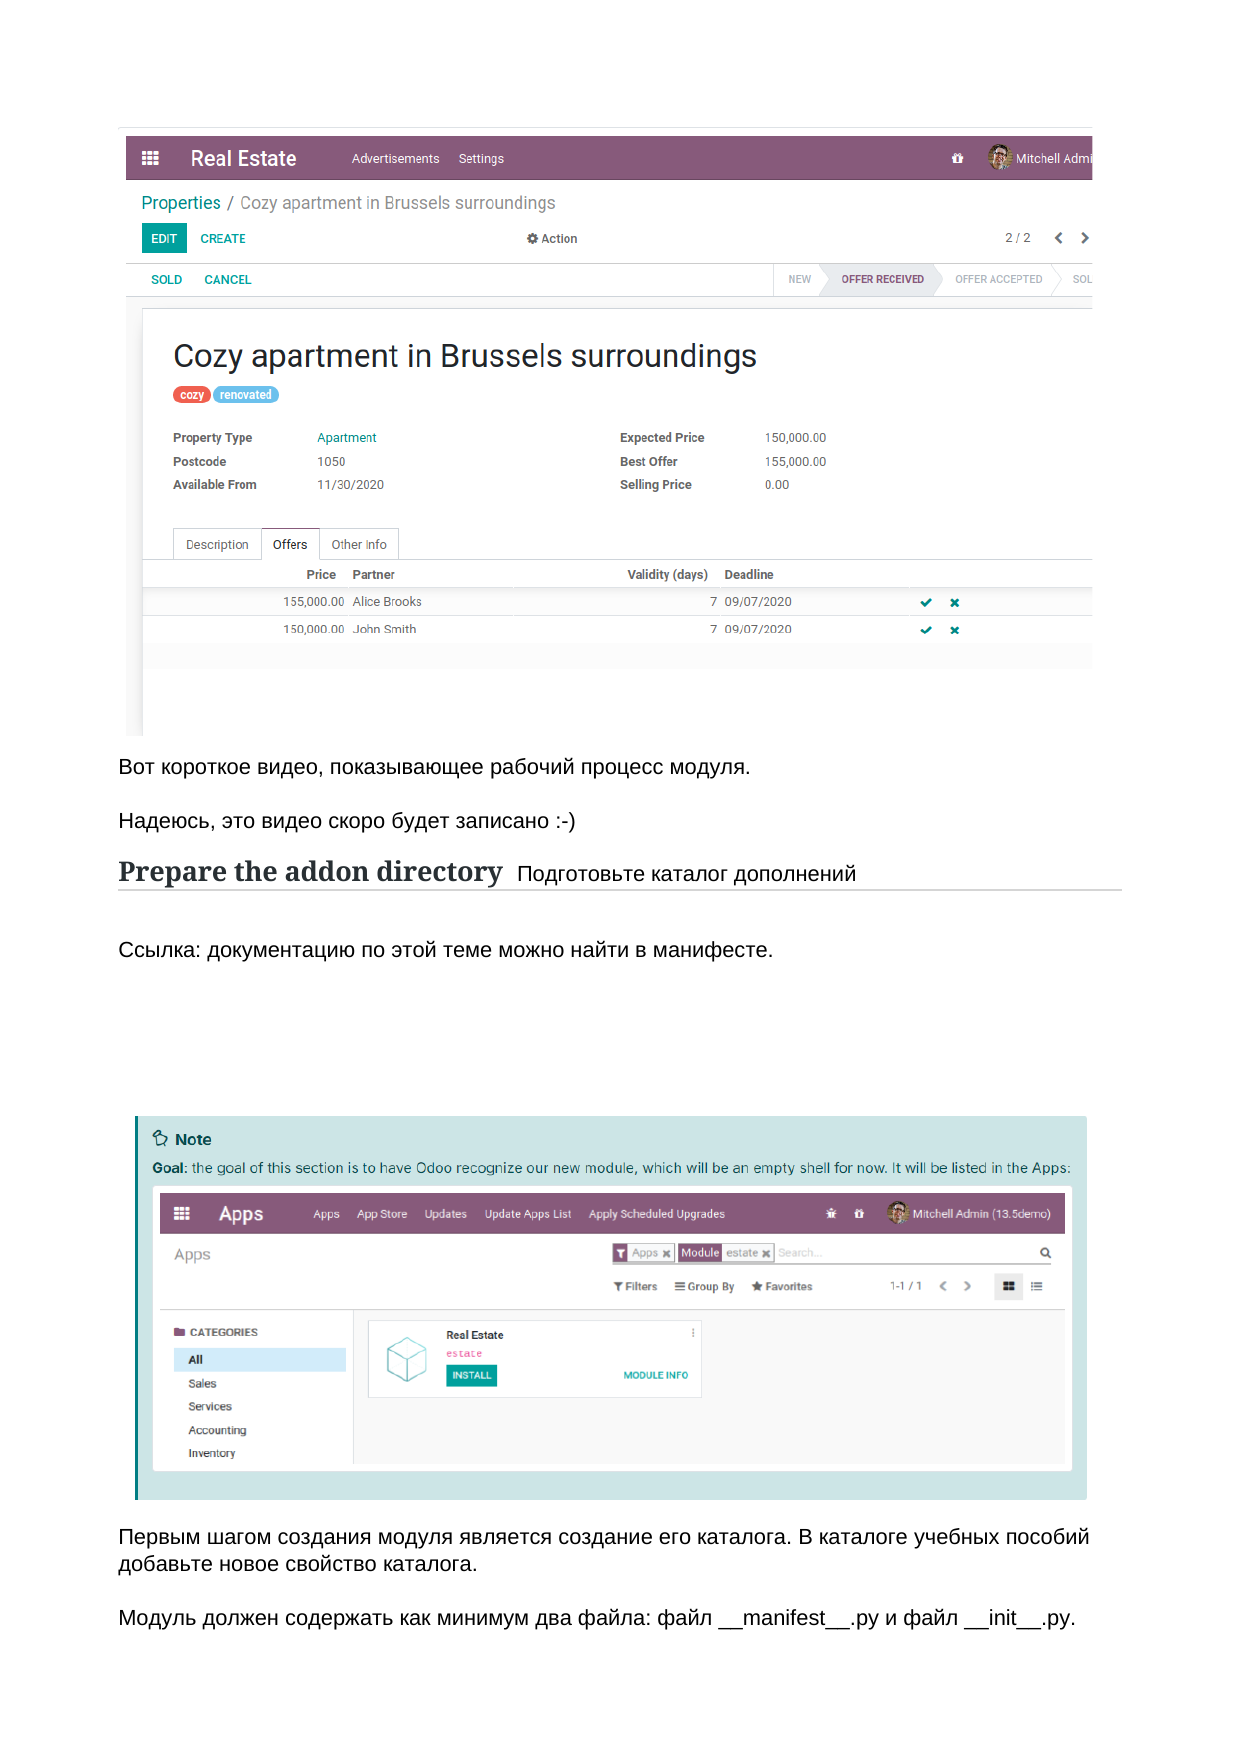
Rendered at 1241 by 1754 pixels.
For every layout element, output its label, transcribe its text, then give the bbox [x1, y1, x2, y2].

text Ссылка: документацию по этой теме можно найти в манифесте. [118, 937, 1122, 963]
text Первым шагом создания модуля является создание его каталога. В каталоге учебных пособий добавьте новое свойство каталога. Модуль должен содержать как минимум два файла: файл __manifest__.py и файл __init__.py. [118, 1524, 1122, 1631]
picture [118, 1105, 1093, 1505]
text Вот короткое видео, показывающее рабочий процесс модуля. Надеюсь, это видео скоро будет записано :-) [118, 754, 1122, 833]
picture [118, 118, 1093, 736]
subtitle Prepare the addon directory Подготовьте каталог дополнений [118, 852, 1122, 889]
